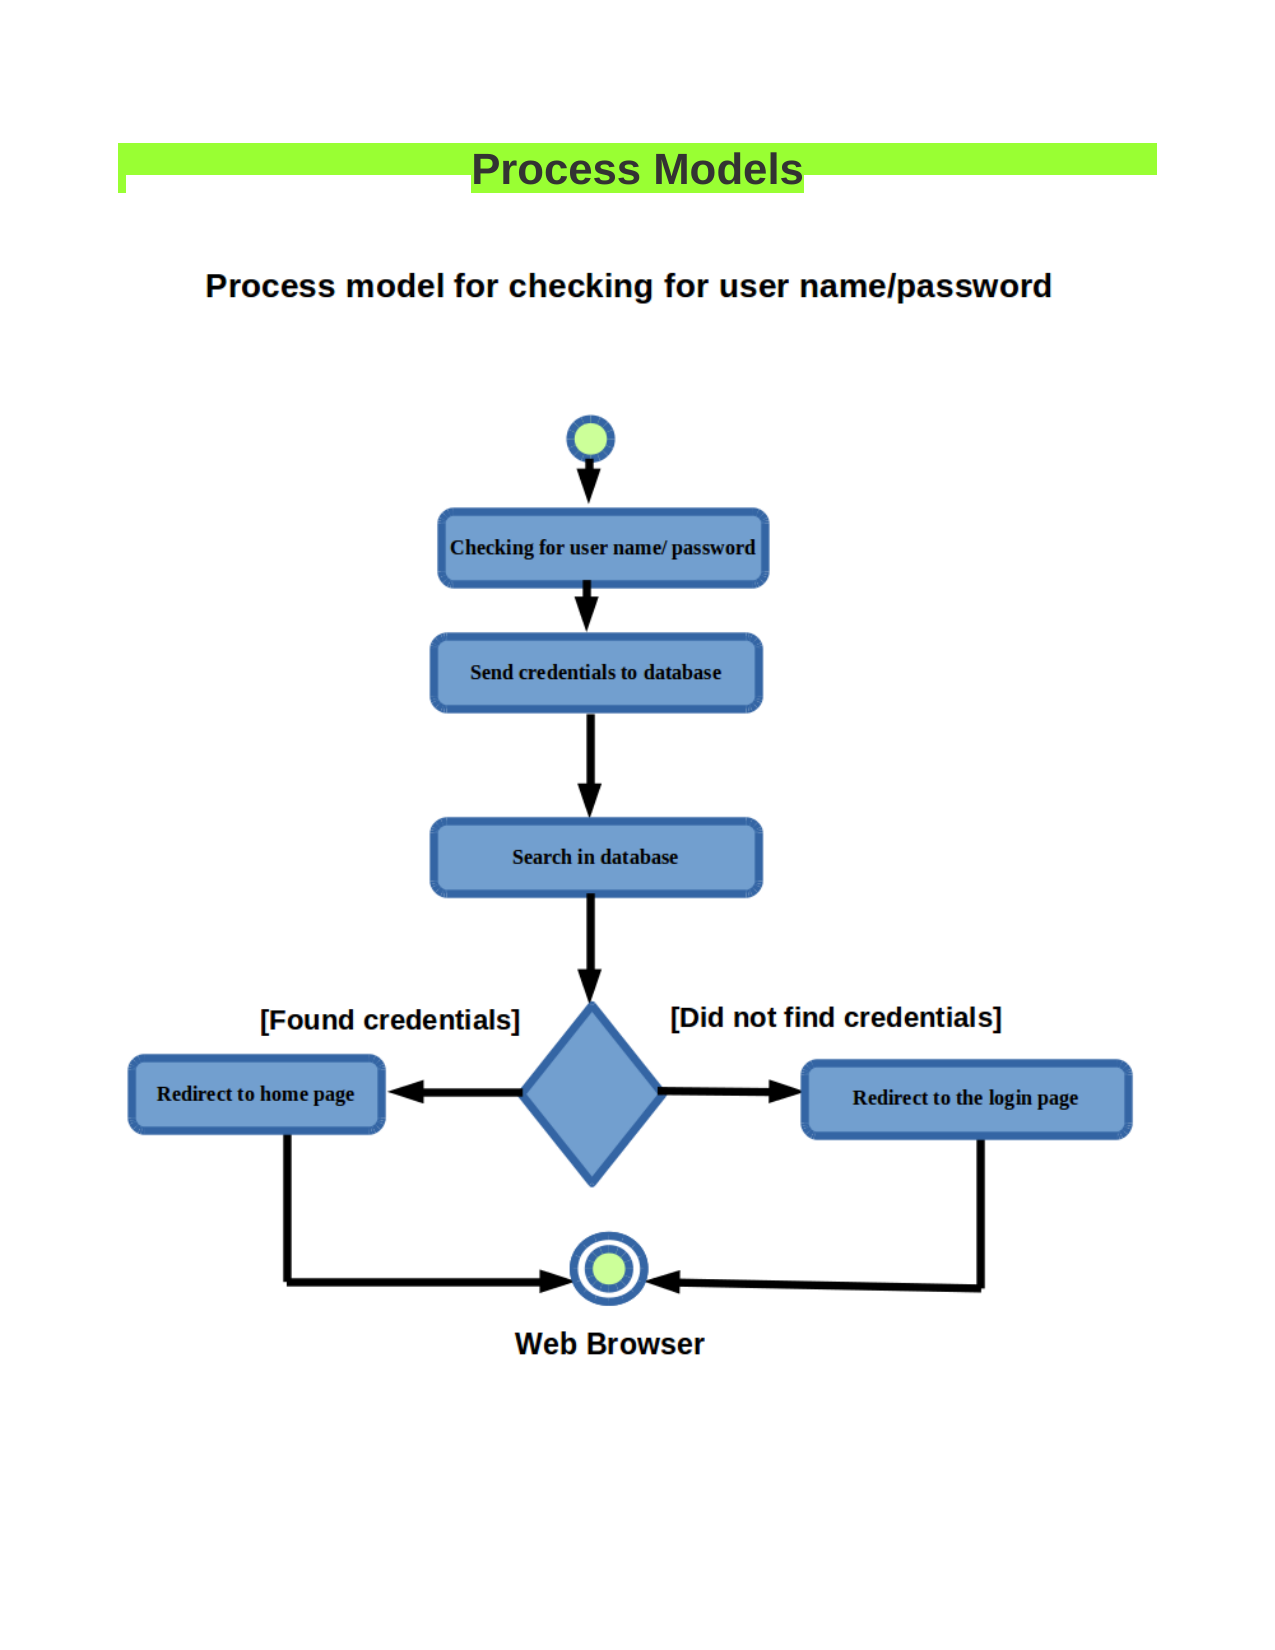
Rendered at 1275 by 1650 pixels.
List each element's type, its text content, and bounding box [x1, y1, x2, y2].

picture [525, 175, 535, 180]
picture [126, 175, 1165, 1520]
subtitle Process Models [118, 143, 1157, 193]
picture [724, 175, 733, 180]
picture [697, 175, 707, 180]
